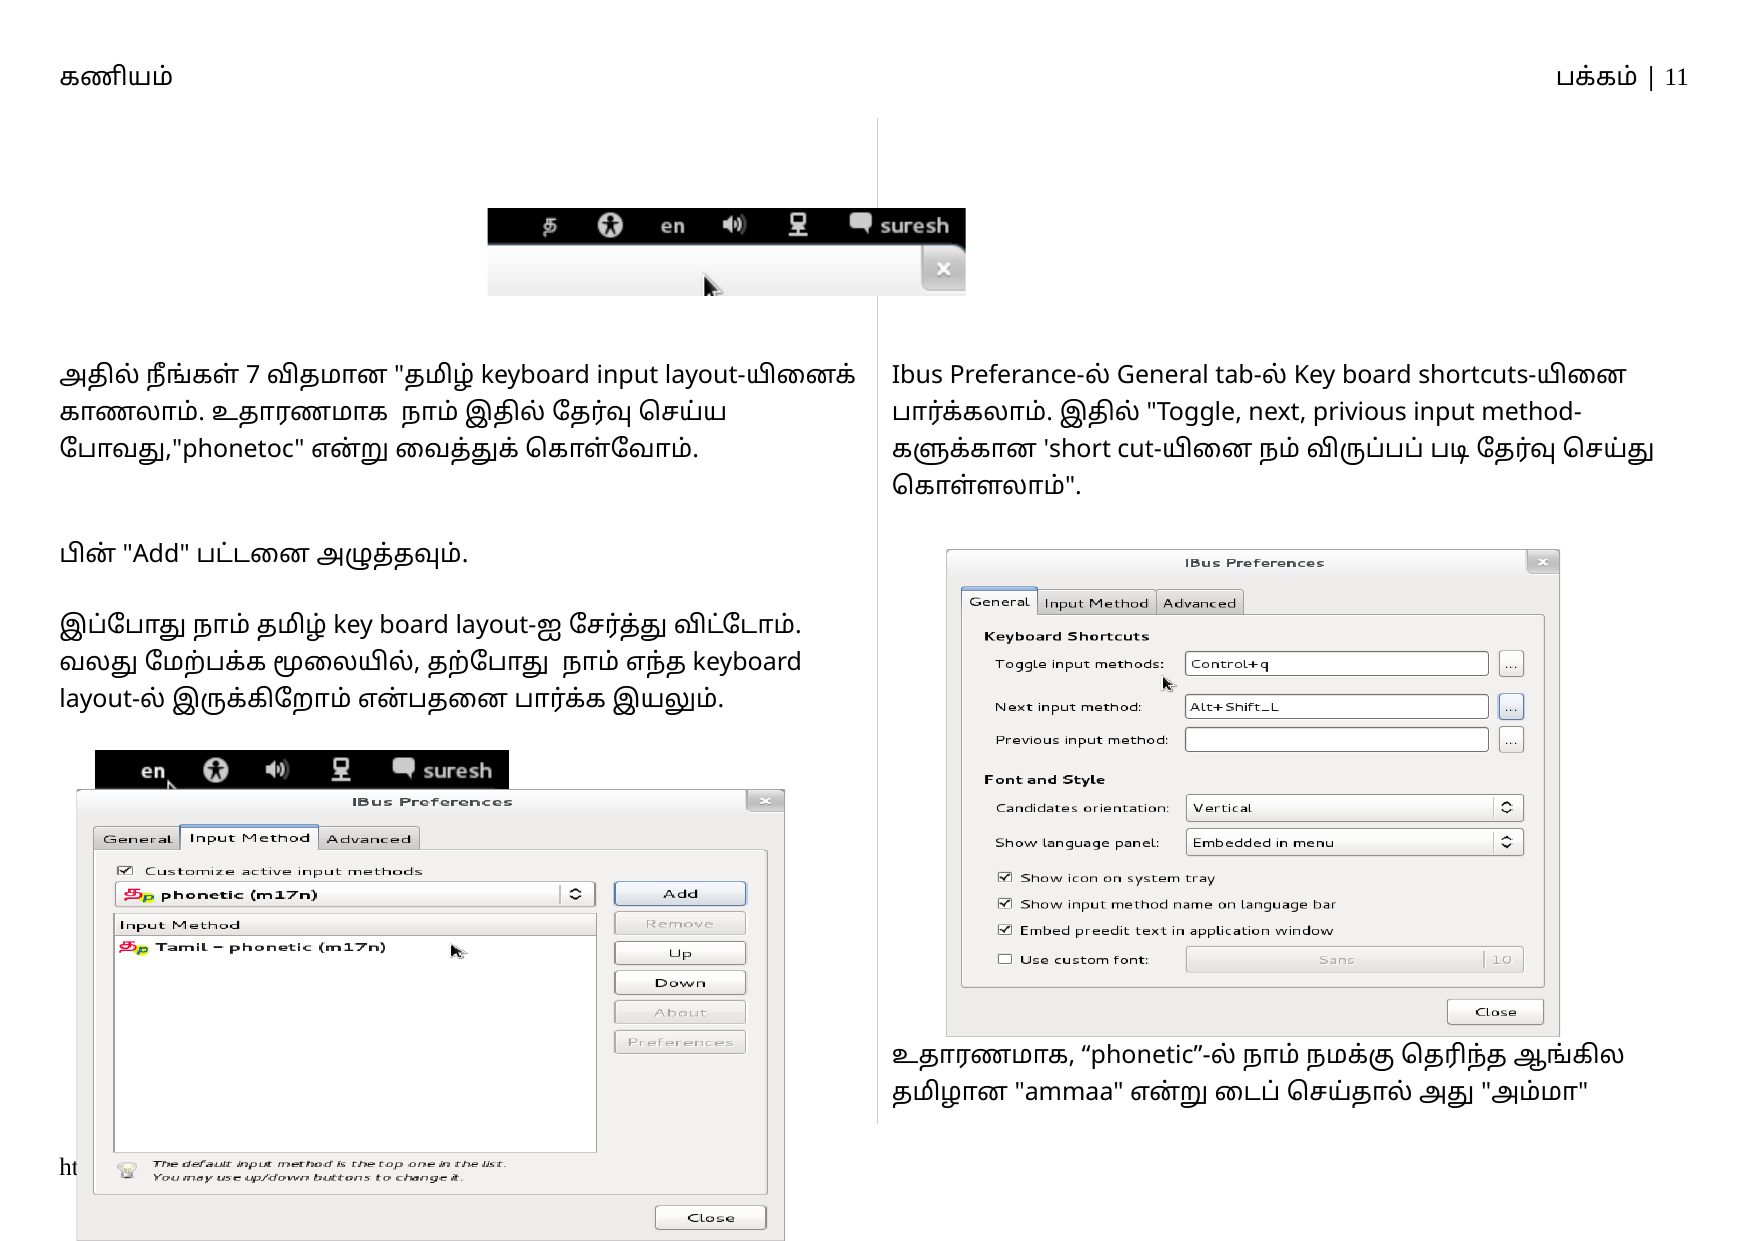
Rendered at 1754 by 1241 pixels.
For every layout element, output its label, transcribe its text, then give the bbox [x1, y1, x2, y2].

text பின் "Add" பட்டனை அழுத்தவும். [59, 536, 862, 573]
picture [487, 208, 966, 296]
text அதில் நீங்கள் 7 விதமான "தமிழ் keyboard input layout-யினைக் காணலாம். உதாரணமாக நாம் இதில் தேர்வு செய்ய போவது,"phonetoc" என்று வைத்துக் கொள்வோம். [59, 357, 862, 468]
text இப்போது நாம் தமிழ் key board layout-ஐ சேர்த்து விட்டோம். வலது மேற்பக்க மூலையில், தற்போது நாம் எந்த keyboard layout-ல் இருக்கிறோம் என்பதனை பார்க்க இயலும். [59, 607, 862, 718]
text உதாரணமாக, “phonetic”-ல் நாம் நமக்கு தெரிந்த ஆங்கில தமிழான "ammaa" என்று டைப் செய்தால் அது "அம்மா" [892, 777, 1695, 1111]
picture [76, 750, 786, 1241]
picture [946, 549, 1560, 1037]
text Ibus Preferance-ல் General tab-ல் Key board shortcuts-யினை பார்க்கலாம். இதில் "Toggle, next, privious input method-களுக்கான 'short cut-யினை நம் விருப்பப் படி தேர்வு செய்து கொள்ளலாம்". [892, 357, 1695, 505]
